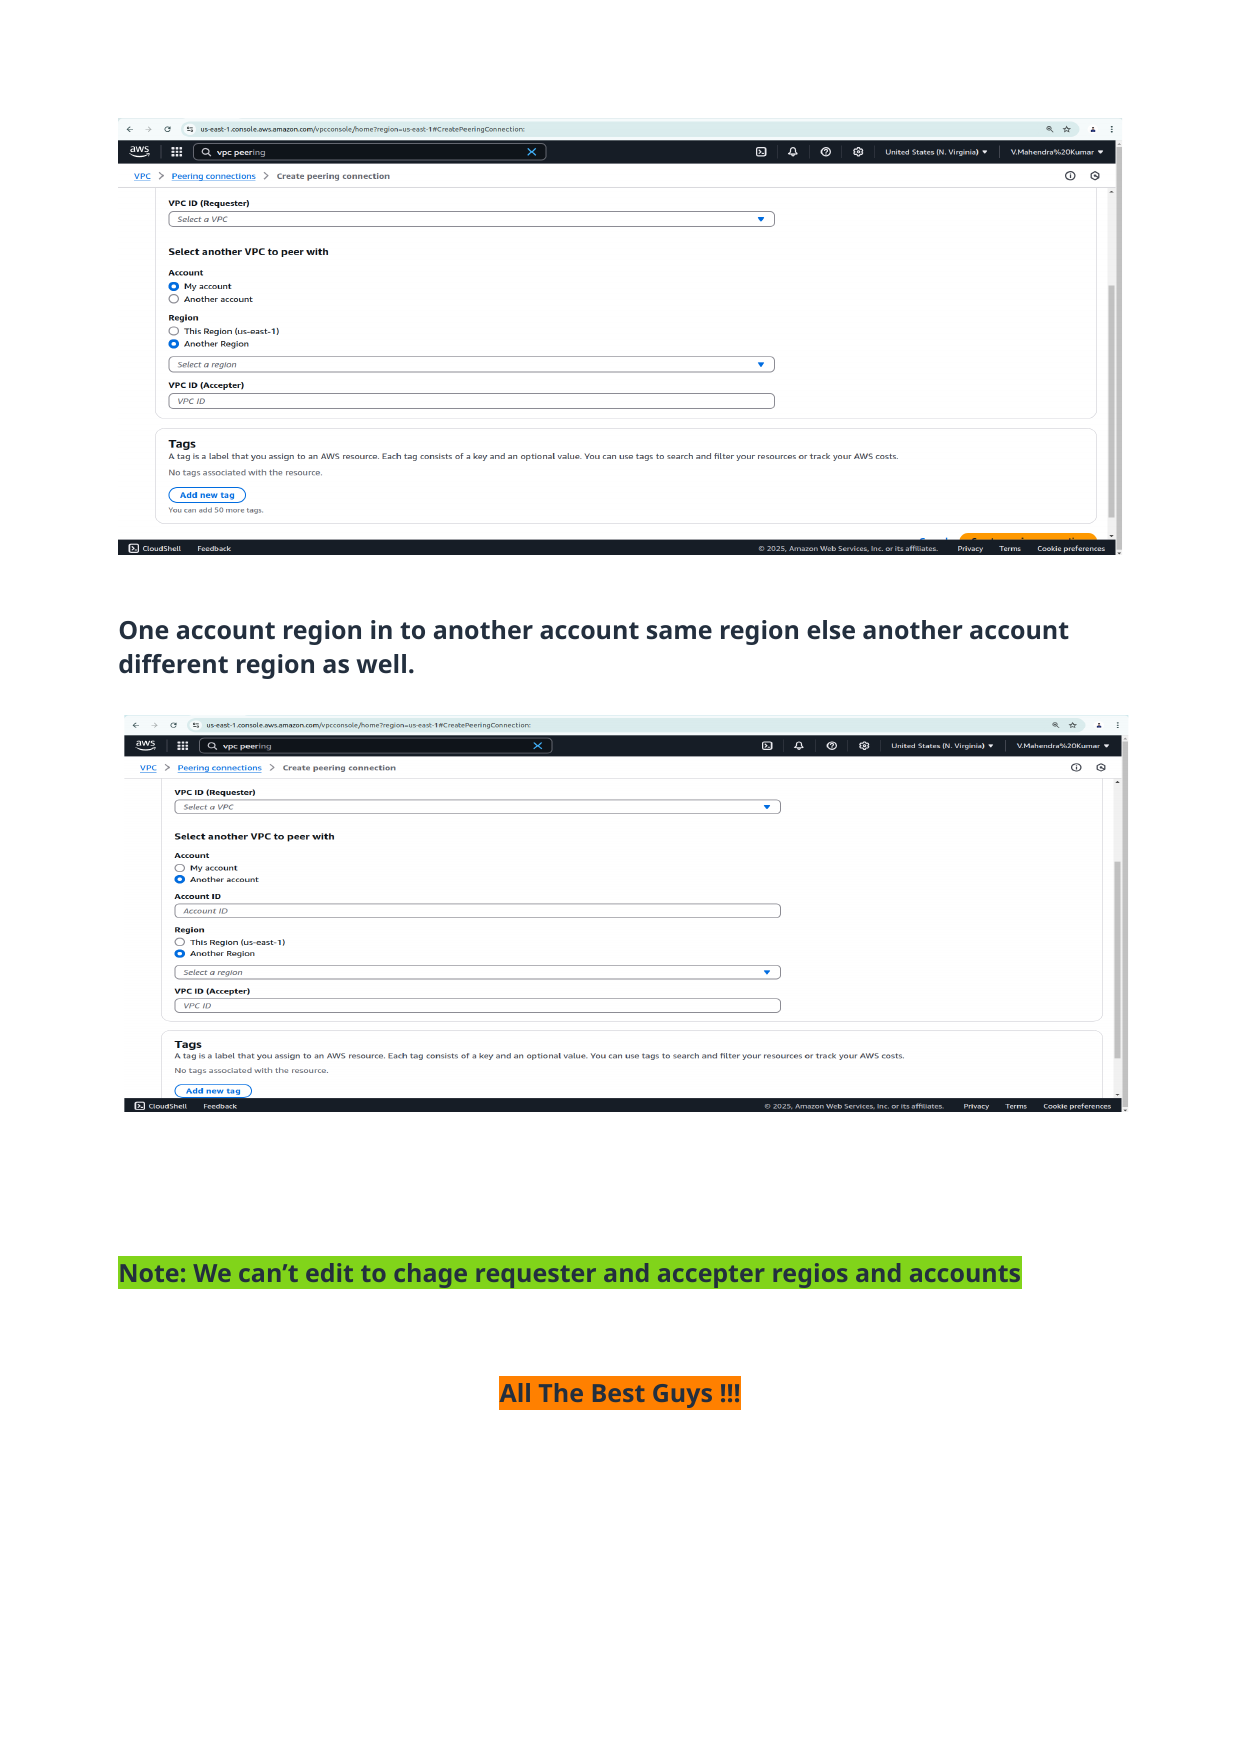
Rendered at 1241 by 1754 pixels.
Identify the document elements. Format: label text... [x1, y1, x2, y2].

picture [118, 118, 1123, 555]
picture [124, 715, 1129, 1112]
text All The Best Guys !!! [118, 1376, 1122, 1410]
text Note: We can’t edit to chage requester and accepter regios and accounts [118, 1256, 1122, 1289]
text One account region in to another account same region else another account different region as well. [118, 612, 1122, 1141]
